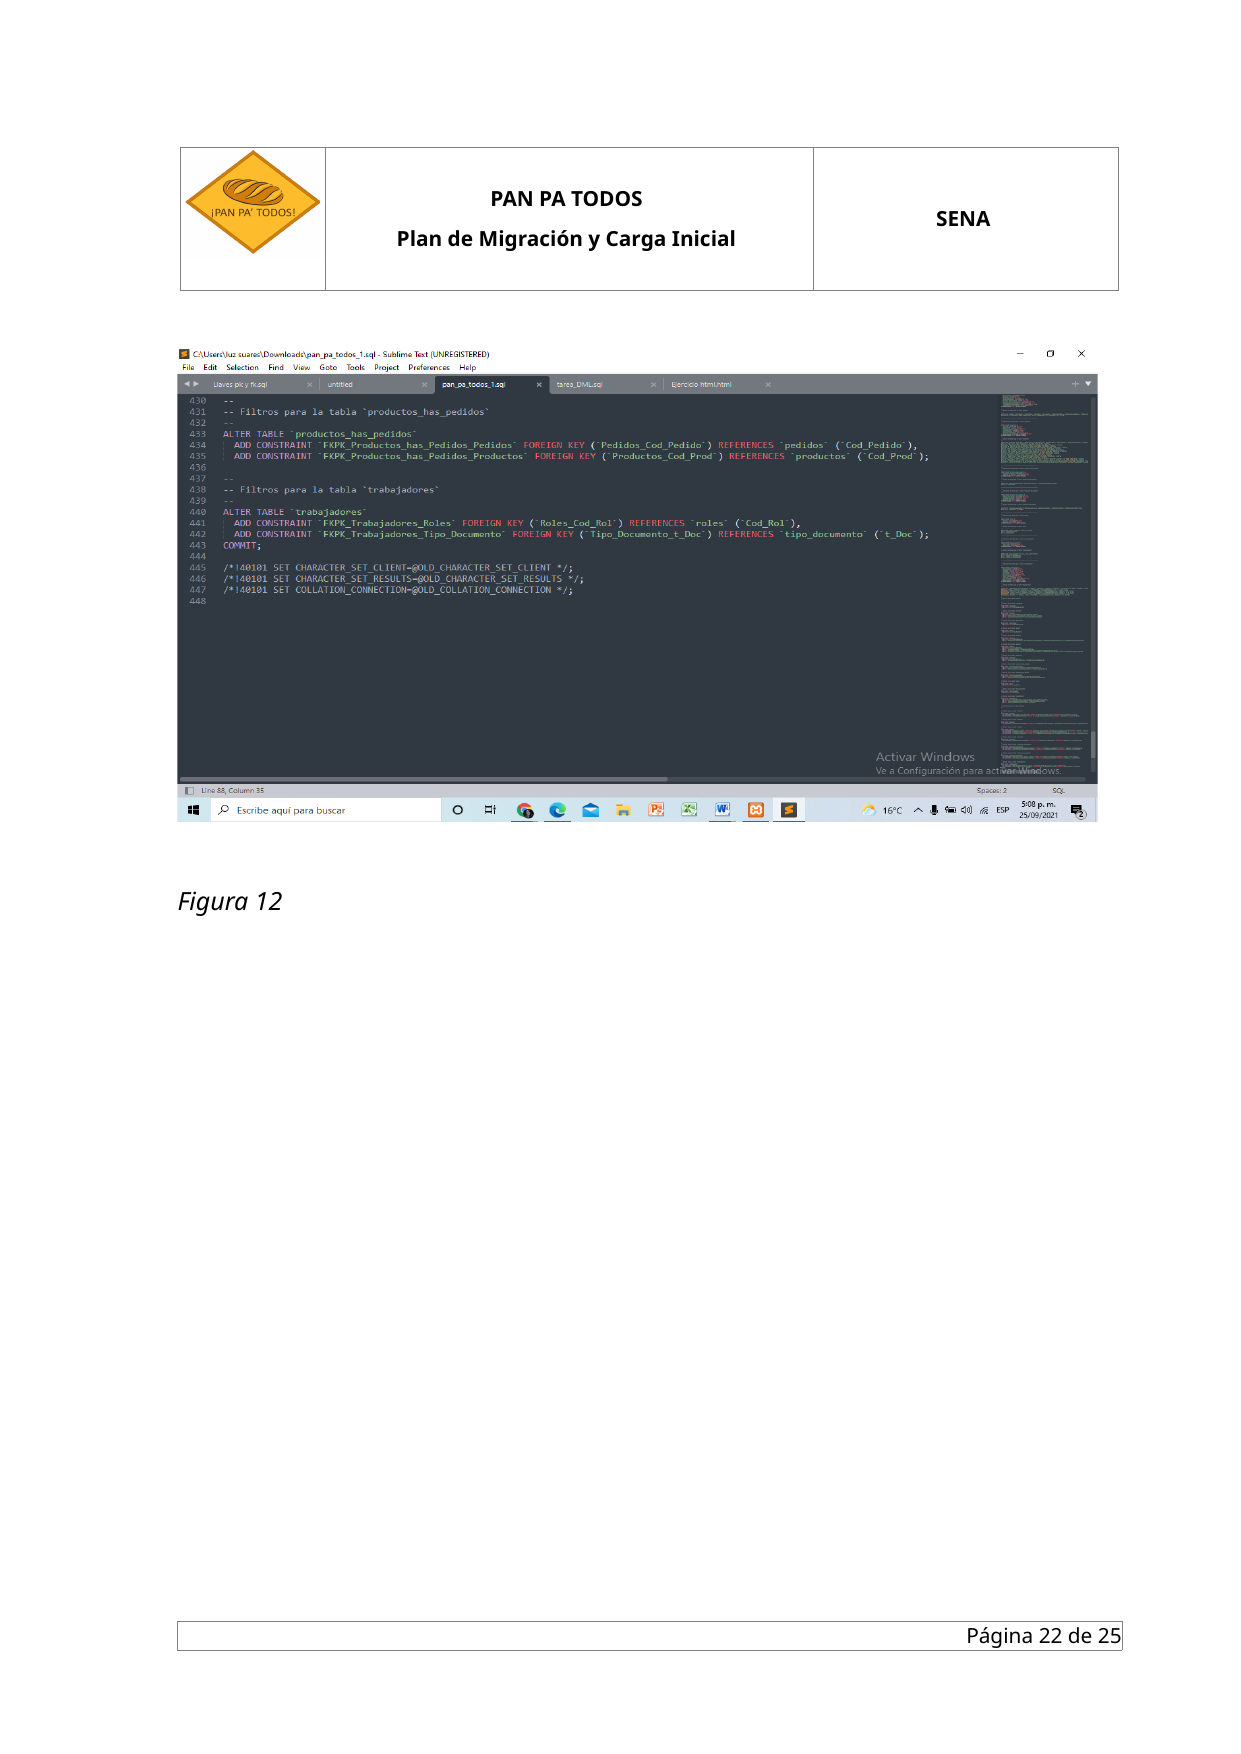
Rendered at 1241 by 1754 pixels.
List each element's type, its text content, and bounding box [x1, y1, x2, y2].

text Figura 12 [177, 884, 1122, 918]
